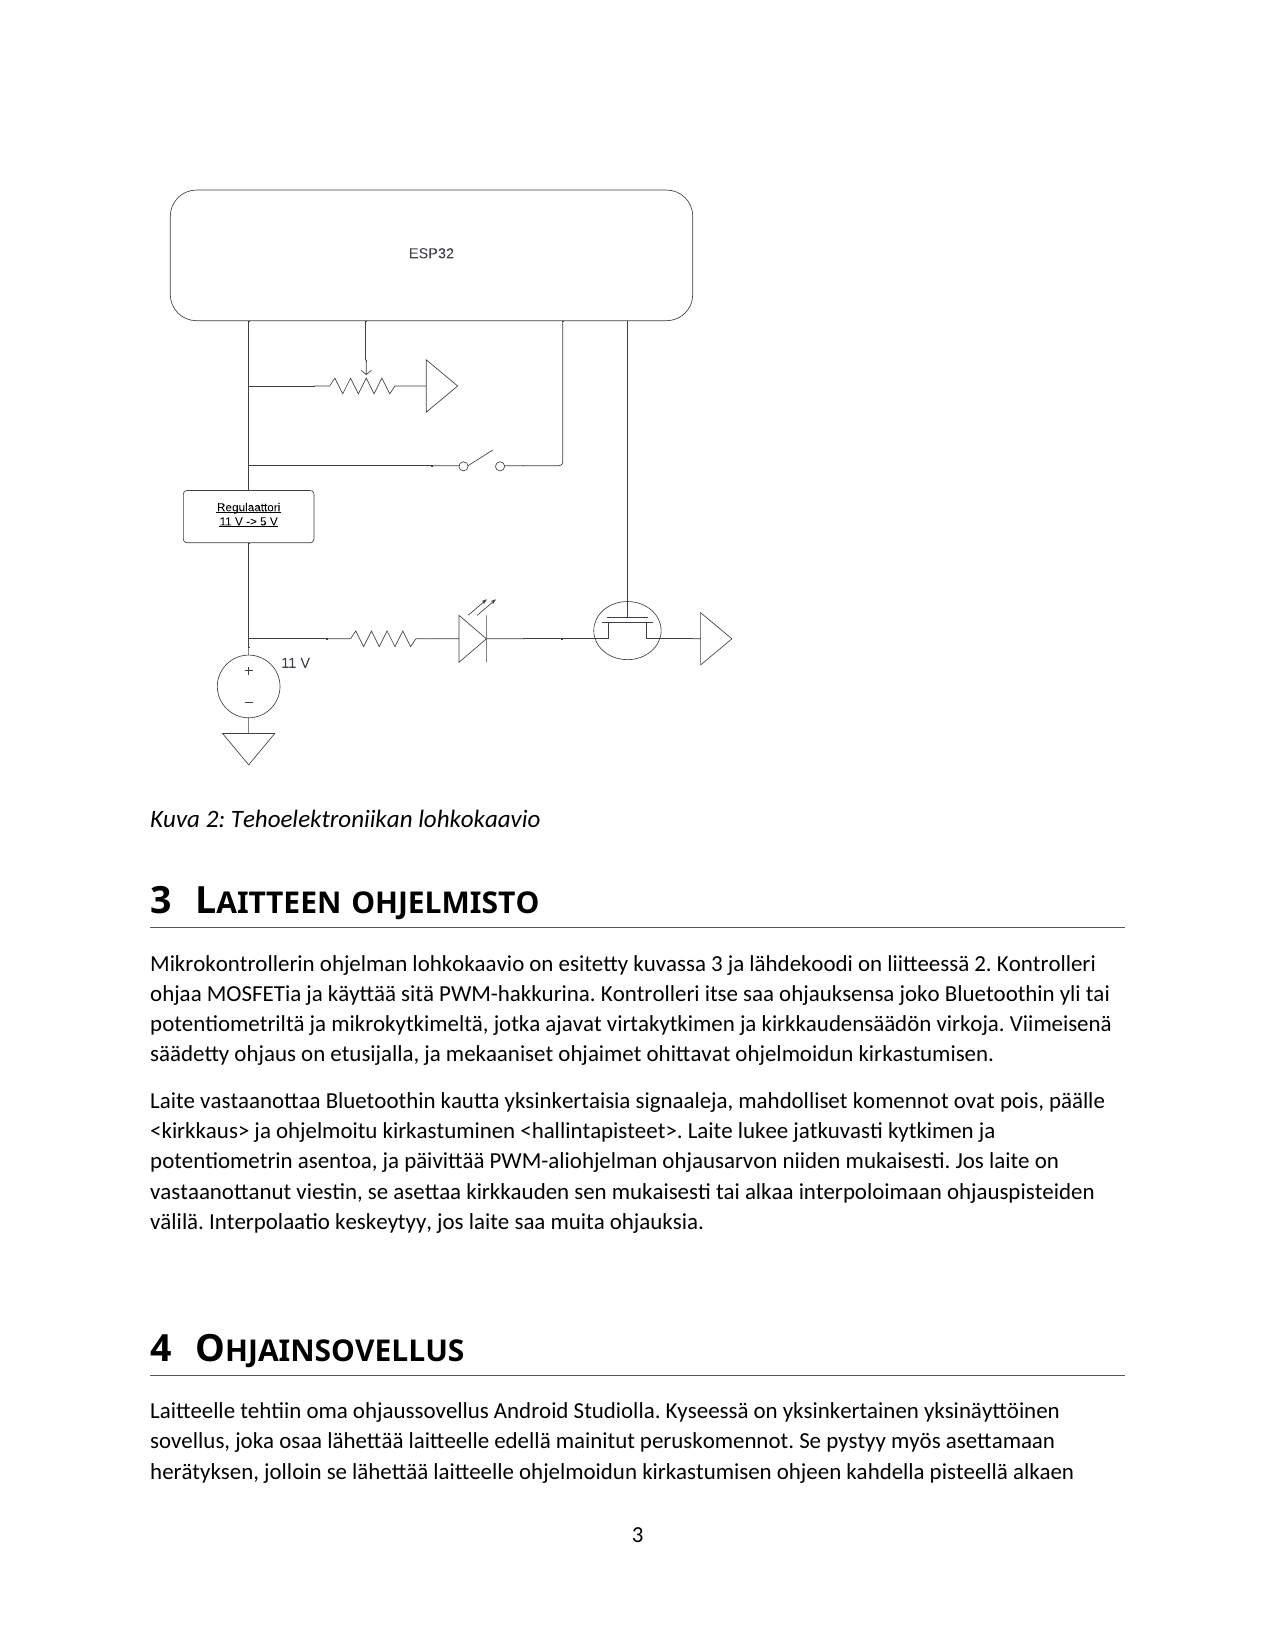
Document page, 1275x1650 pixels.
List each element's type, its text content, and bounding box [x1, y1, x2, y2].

subtitle Ohjainsovellus [150, 1322, 1125, 1375]
text Laitteelle tehtiin oma ohjaussovellus Android Studiolla. Kyseessä on yksinkertainen yksinäyttöinen sovellus, joka osaa lähettää laitteelle edellä mainitut peruskomennot. Se pystyy myös asettamaan herätyksen, jolloin se lähettää laitteelle ohjelmoidun kirkastumisen ohjeen kahdella pisteellä alkaen [150, 1396, 1125, 1485]
subtitle Laitteen ohjelmisto [150, 874, 1125, 927]
text Mikrokontrollerin ohjelman lohkokaavio on esitetty kuvassa 3 ja lähdekoodi on liitteessä 2. Kontrolleri ohjaa MOSFETia ja käyttää sitä PWM-hakkurina. Kontrolleri itse saa ohjauksensa joko Bluetoothin yli tai potentiometriltä ja mikrokytkimeltä, jotka ajavat virtakytkimen ja kirkkaudensäädön virkoja. Viimeisenä säädetty ohjaus on etusijalla, ja mekaaniset ohjaimet ohittavat ohjelmoidun kirkastumisen. [150, 949, 1125, 1067]
text Kuva 2: Tehoelektroniikan lohkokaavio [150, 789, 795, 834]
text Laite vastaanottaa Bluetoothin kautta yksinkertaisia signaaleja, mahdolliset komennot ovat pois, päälle <kirkkaus> ja ohjelmoitu kirkastuminen <hallintapisteet>. Laite lukee jatkuvasti kytkimen ja potentiometrin asentoa, ja päivittää PWM-aliohjelman ohjausarvon niiden mukaisesti. Jos laite on vastaanottanut viestin, se asettaa kirkkauden sen mukaisesti tai alkaa interpoloimaan ohjauspisteiden välilä. Interpolaatio keskeytyy, jos laite saa muita ohjauksia. [150, 1086, 1125, 1235]
